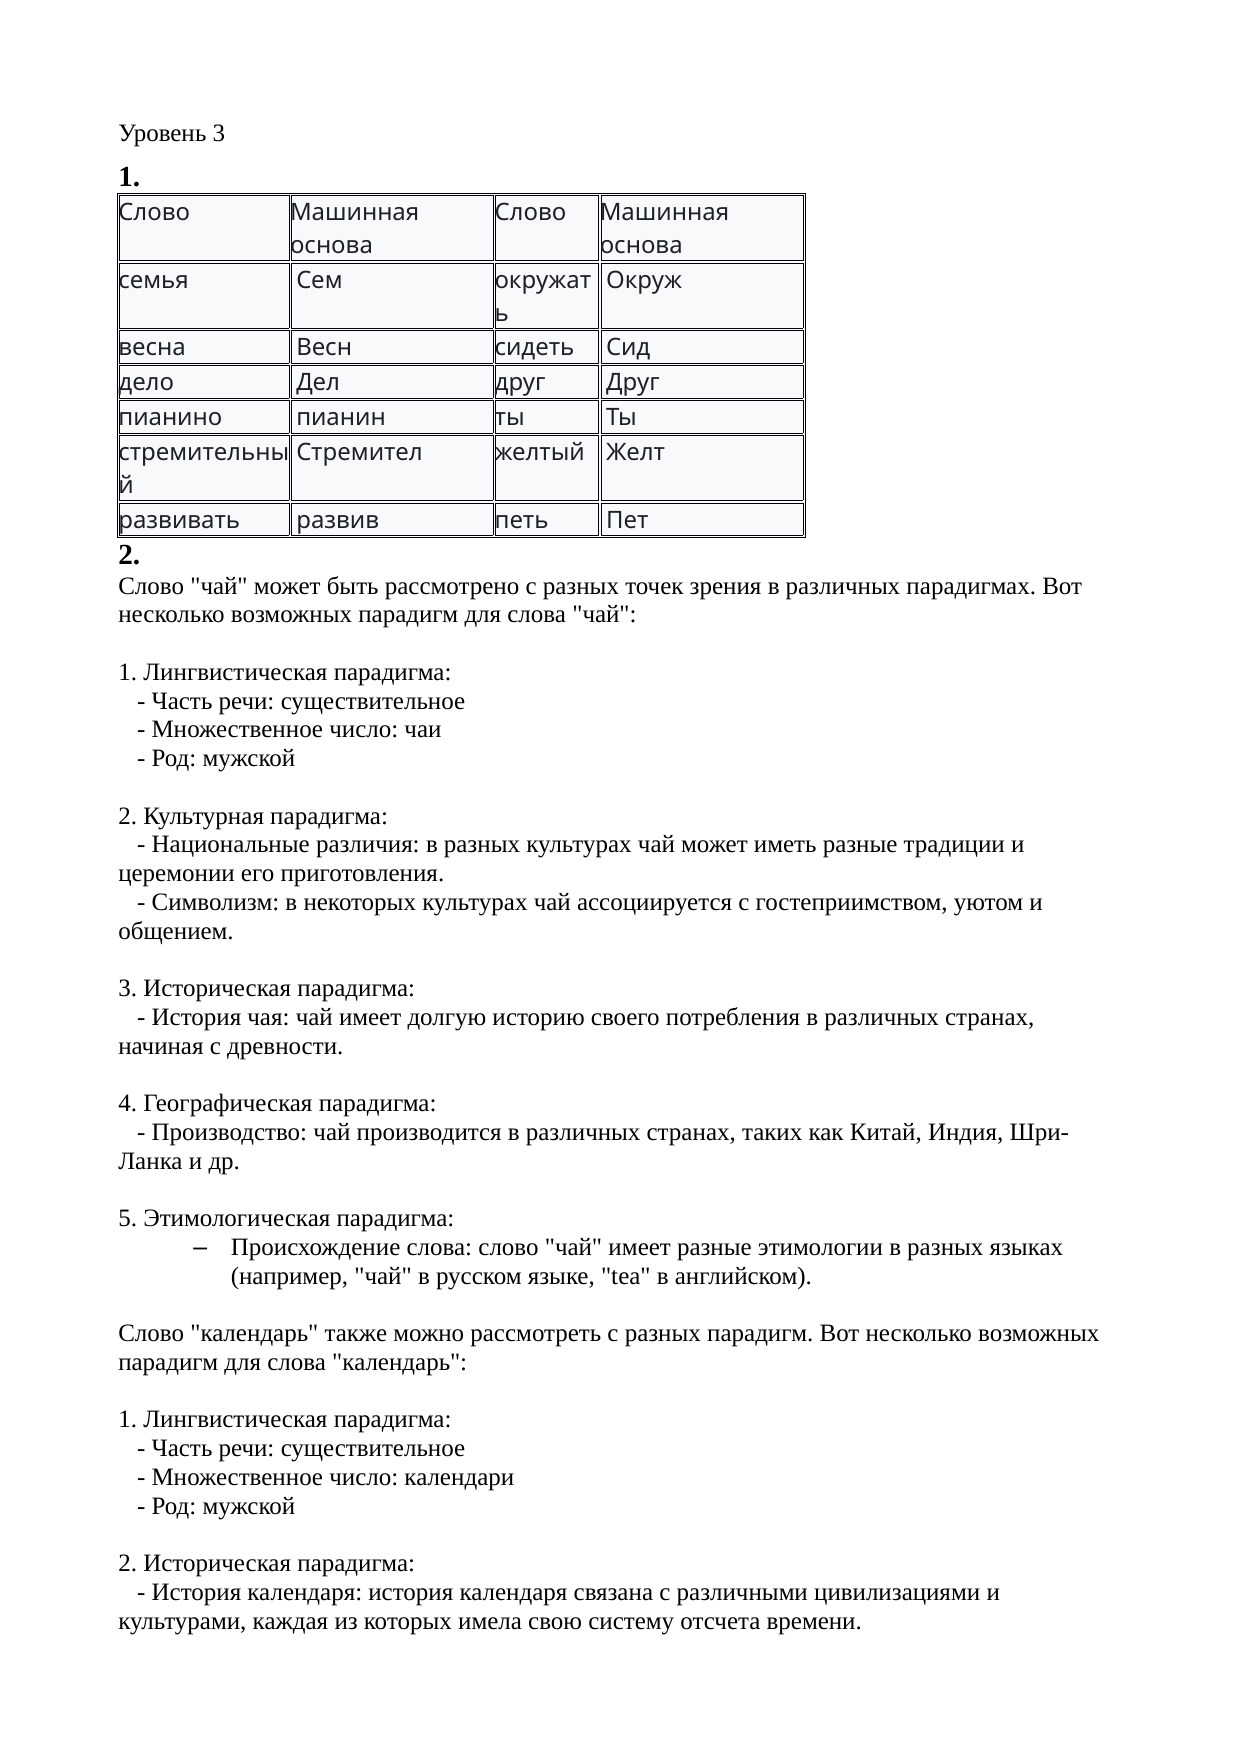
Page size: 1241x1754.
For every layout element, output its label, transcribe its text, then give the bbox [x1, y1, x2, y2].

text 2. Культурная парадигма: [118, 801, 1122, 829]
text - Производство: чай производится в различных странах, таких как Китай, Индия, Шри-Ланка и др. [118, 1117, 1122, 1174]
text 1. Лингвистическая парадигма: [118, 1404, 1122, 1433]
text - История календаря: история календаря связана с различными цивилизациями и культурами, каждая из которых имела свою систему отсчета времени. [118, 1577, 1122, 1634]
table_cell Ты [602, 401, 803, 433]
text - Часть речи: существительное [118, 1433, 1122, 1462]
table_header Машинная основа [602, 196, 803, 260]
text Слово "календарь" также можно рассмотреть с разных парадигм. Вот несколько возможных парадигм для слова "календарь": [118, 1318, 1122, 1376]
table_cell петь [496, 504, 598, 535]
text - Множественное число: календари [118, 1462, 1122, 1491]
table_cell семья [120, 264, 289, 328]
table_cell дело [120, 366, 289, 398]
table_cell Сид [602, 331, 803, 363]
table_cell желтый [496, 436, 598, 500]
table_cell Дел [292, 366, 493, 398]
table_cell стремительный [120, 436, 289, 500]
text - Символизм: в некоторых культурах чай ассоциируется с гостеприимством, уютом и общением. [118, 887, 1122, 944]
text 1. [118, 159, 1122, 193]
text 4. Географическая парадигма: [118, 1088, 1122, 1117]
text - История чая: чай имеет долгую историю своего потребления в различных странах, начиная с древности. [118, 1002, 1122, 1059]
table_cell Сем [292, 264, 493, 328]
table_cell развив [292, 504, 493, 535]
text - Род: мужской [118, 1491, 1122, 1519]
text 1. Лингвистическая парадигма: [118, 657, 1122, 686]
table_cell развивать [120, 504, 289, 535]
text 5. Этимологическая парадигма: [118, 1203, 1122, 1232]
text 2. Историческая парадигма: [118, 1548, 1122, 1577]
table_cell пианин [292, 401, 493, 433]
table_cell Окруж [602, 264, 803, 328]
table_cell сидеть [496, 331, 598, 363]
text - Множественное число: чаи [118, 714, 1122, 743]
text Уровень 3 [118, 118, 1122, 147]
list Происхождение слова: слово "чай" имеет разные этимологии в разных языках (например, "чай" в русском языке, "tea" в английском). [193, 1232, 1122, 1289]
text - Часть речи: существительное [118, 686, 1122, 714]
text - Род: мужской [118, 743, 1122, 772]
text 2. [118, 537, 1122, 571]
table_cell Желт [602, 436, 803, 500]
text 3. Историческая парадигма: [118, 973, 1122, 1002]
table_cell Стремител [292, 436, 493, 500]
table_cell Пет [602, 504, 803, 535]
table_cell пианино [120, 401, 289, 433]
table_cell Друг [602, 366, 803, 398]
text Слово "чай" может быть рассмотрено с разных точек зрения в различных парадигмах. Вот несколько возможных парадигм для слова "чай": [118, 571, 1122, 628]
table_cell друг [496, 366, 598, 398]
table_cell окружать [496, 264, 598, 328]
table_cell Весн [292, 331, 493, 363]
table_cell весна [120, 331, 289, 363]
table_cell ты [496, 401, 598, 433]
table_header Слово [120, 196, 289, 260]
text - Национальные различия: в разных культурах чай может иметь разные традиции и церемонии его приготовления. [118, 829, 1122, 887]
table_header Слово [496, 196, 598, 260]
table_header Машинная основа [292, 196, 493, 260]
